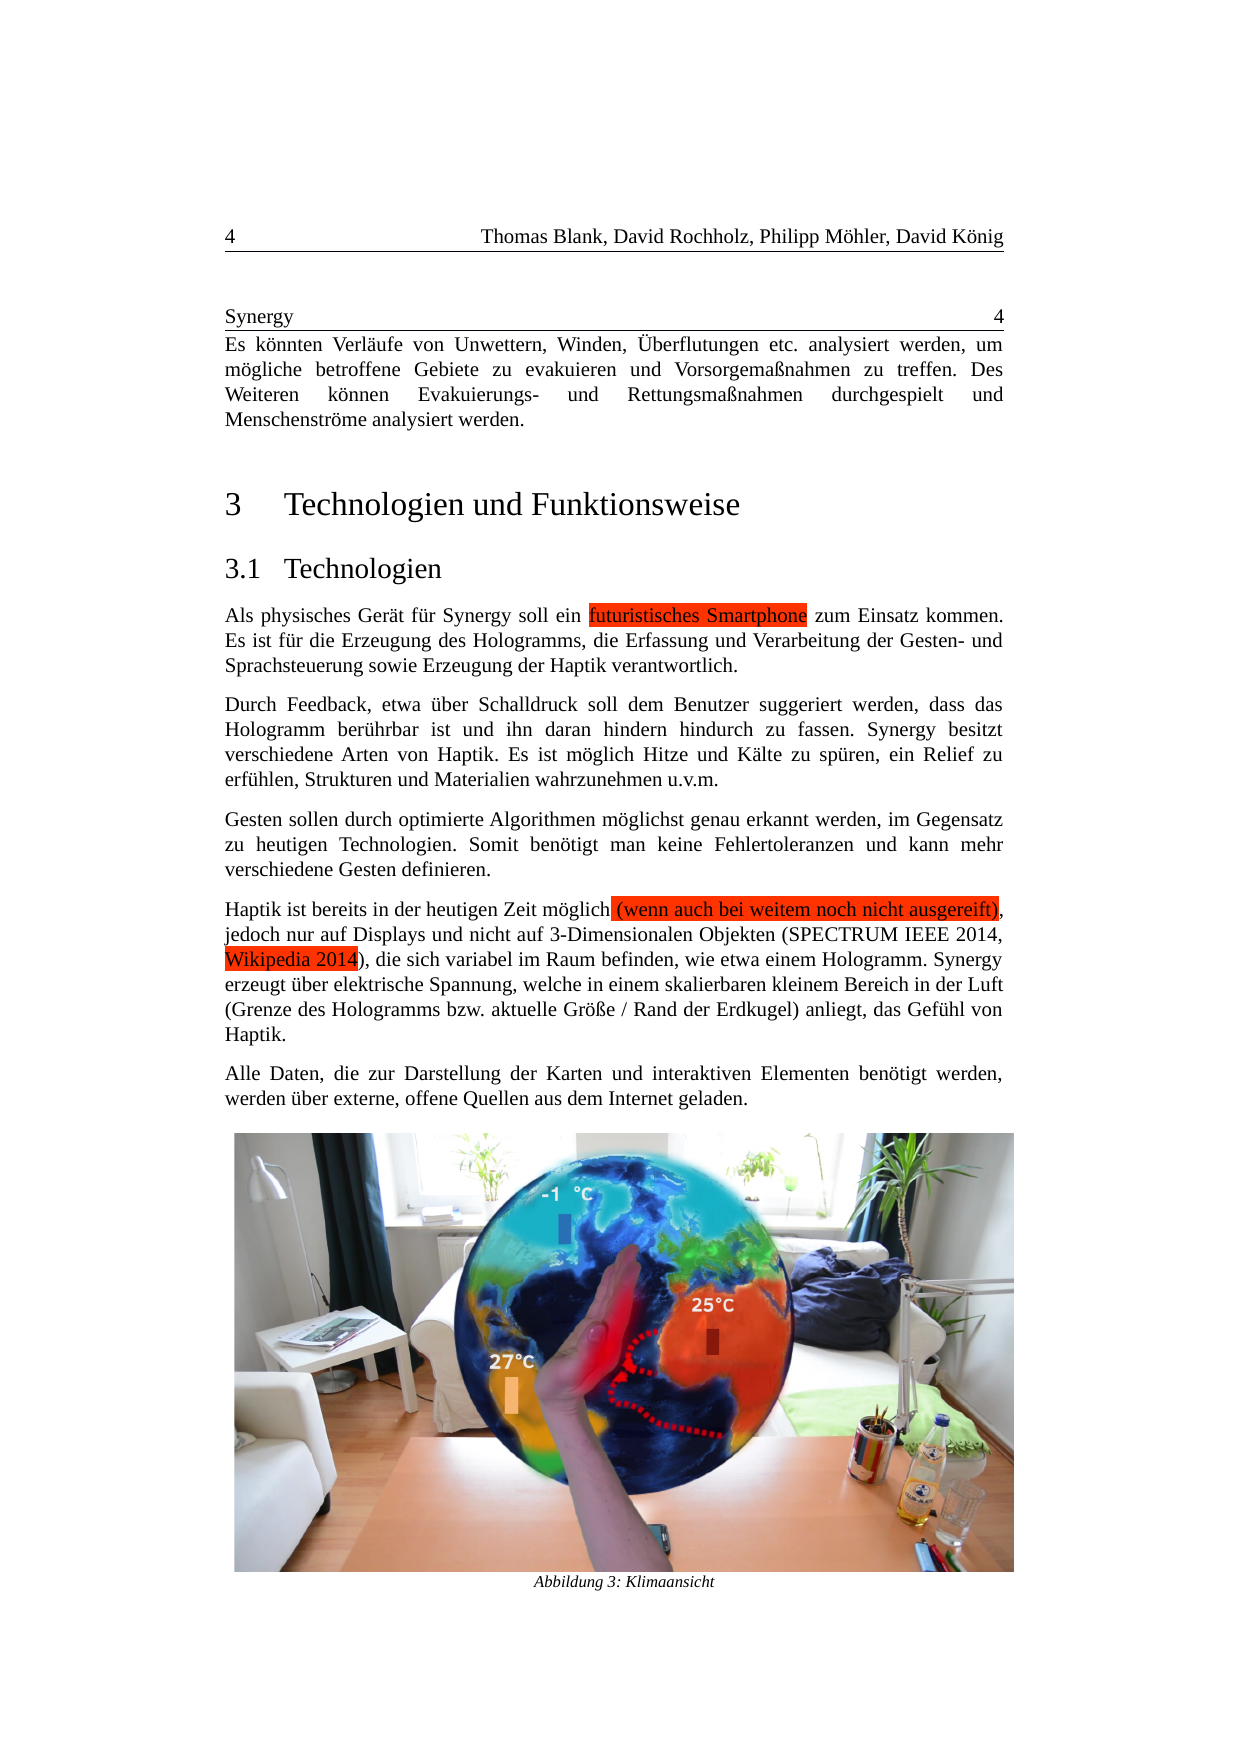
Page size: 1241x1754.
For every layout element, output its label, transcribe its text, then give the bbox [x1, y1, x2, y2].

text [234, 1121, 1014, 1133]
text Durch Feedback, etwa über Schalldruck soll dem Benutzer suggeriert werden, dass das Hologramm berührbar ist und ihn daran hindern hindurch zu fassen. Synergy besitzt verschiedene Arten von Haptik. Es ist möglich Hitze und Kälte zu spüren, ein Relief zu erfühlen, Strukturen und Materialien wahrzunehmen u.v.m. [224, 691, 1004, 791]
subtitle Technologien und Funktionsweise [224, 481, 1004, 523]
text Haptik ist bereits in der heutigen Zeit möglich (wenn auch bei weitem noch nicht ausgereift), jedoch nur auf Displays und nicht auf 3-Dimensionalen Objekten (SPECTRUM IEEE 2014, Wikipedia 2014), die sich variabel im Raum befinden, wie etwa einem Hologramm. Synergy erzeugt über elektrische Spannung, welche in einem skalierbaren kleinem Bereich in der Luft (Grenze des Hologramms bzw. aktuelle Größe / Rand der Erdkugel) anliegt, das Gefühl von Haptik. [224, 896, 1004, 1046]
text Gesten sollen durch optimierte Algorithmen möglichst genau erkannt werden, im Gegensatz zu heutigen Technologien. Somit benötigt man keine Fehlertoleranzen und kann mehr verschiedene Gesten definieren. [224, 806, 1004, 881]
text Als physisches Gerät für Synergy soll ein futuristisches Smartphone zum Einsatz kommen. Es ist für die Erzeugung des Hologramms, die Erfassung und Verarbeitung der Gesten- und Sprachsteuerung sowie Erzeugung der Haptik verantwortlich. [224, 602, 1004, 677]
text Abbildung 3: Klimaansicht [234, 1572, 1014, 1591]
text Es könnten Verläufe von Unwettern, Winden, Überflutungen etc. analysiert werden, um mögliche betroffene Gebiete zu evakuieren und Vorsorgemaßnahmen zu treffen. Des Weiteren können Evakuierungs- und Rettungsmaßnahmen durchgespielt und Menschenströme analysiert werden. [224, 331, 1004, 431]
picture [234, 1133, 1014, 1572]
text Alle Daten, die zur Darstellung der Karten und interaktiven Elementen benötigt werden, werden über externe, offene Quellen aus dem Internet geladen. [224, 1060, 1004, 1110]
subtitle Technologien [224, 548, 1004, 585]
